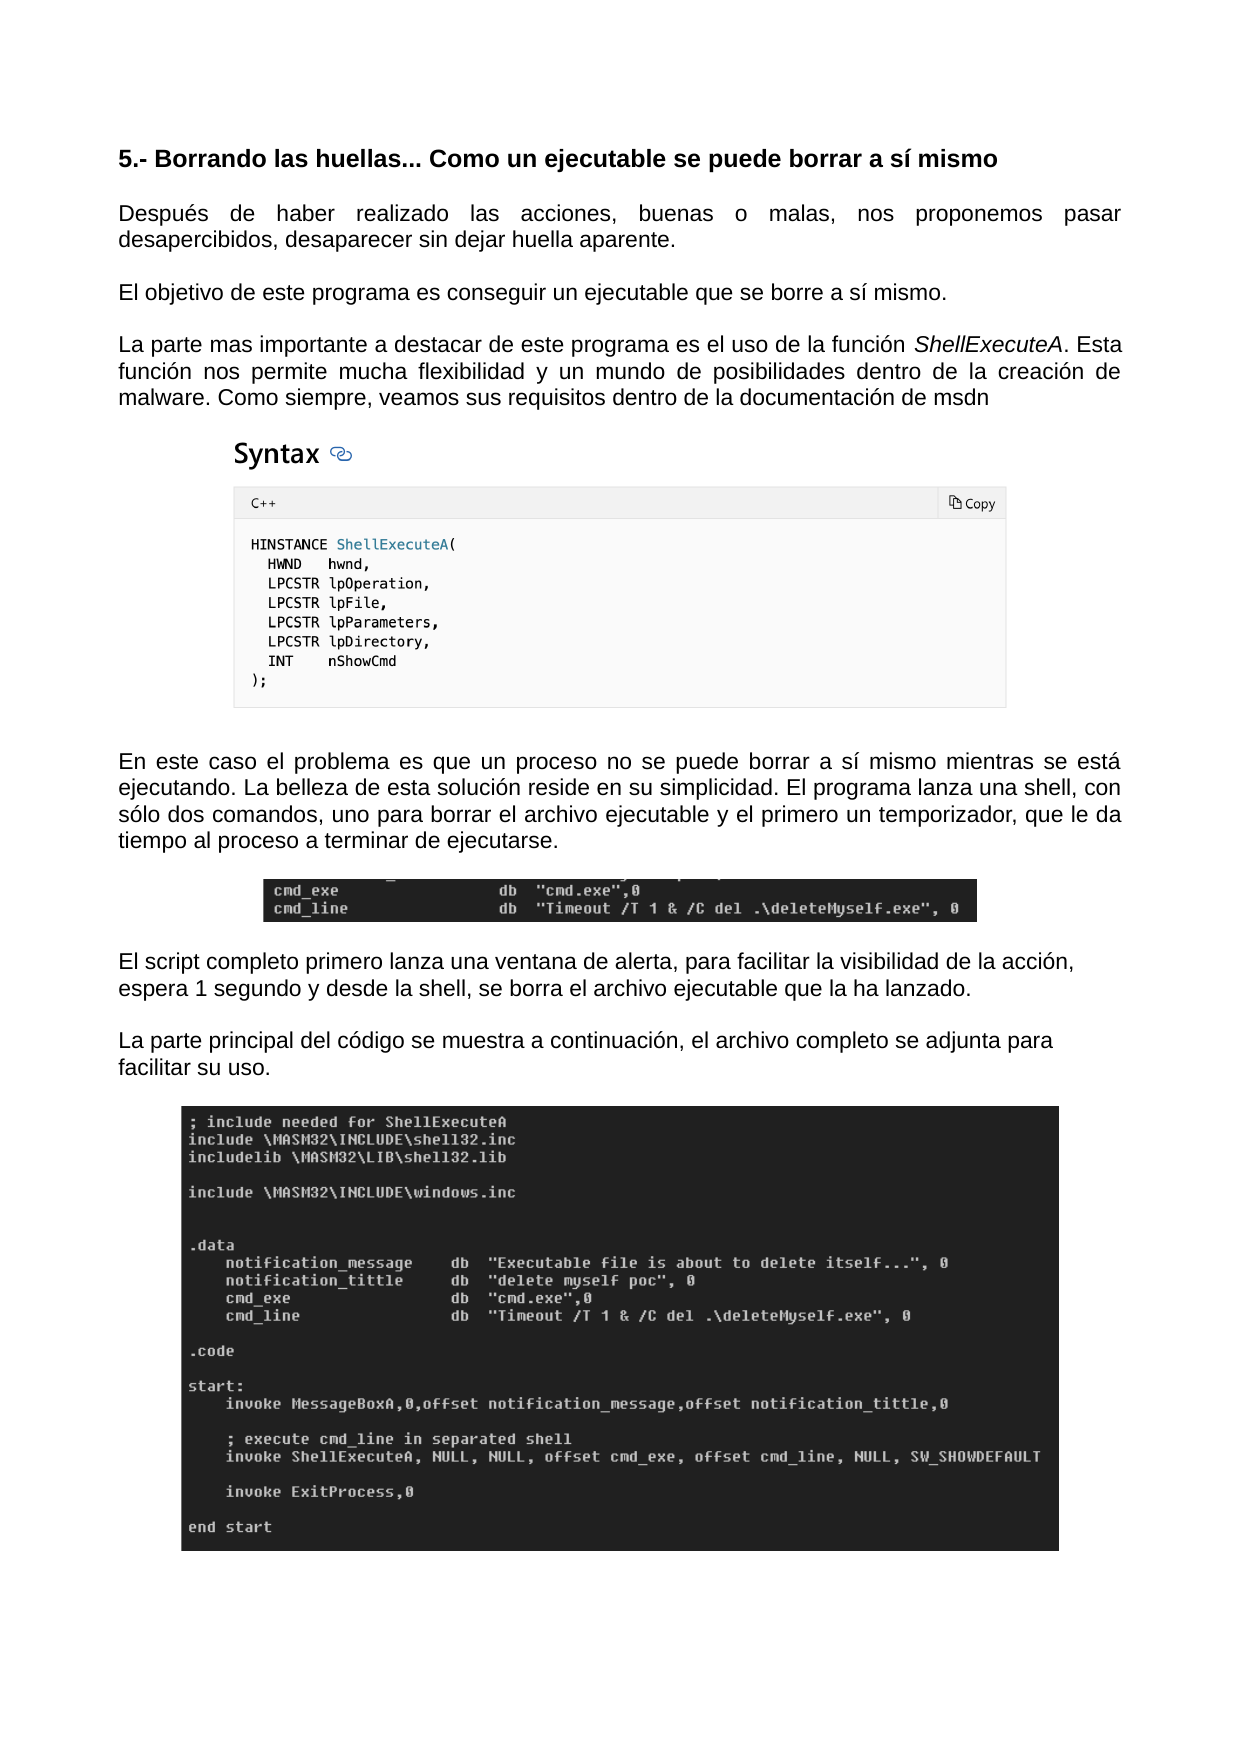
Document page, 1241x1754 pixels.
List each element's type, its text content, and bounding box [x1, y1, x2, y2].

text La parte mas importante a destacar de este programa es el uso de la función ShellExecuteA. Esta función nos permite mucha flexibilidad y un mundo de posibilidades dentro de la creación de malware. Como siempre, veamos sus requisitos dentro de la documentación de msdn [118, 331, 1122, 410]
picture [225, 436, 1016, 722]
picture [263, 879, 977, 922]
text La parte principal del código se muestra a continuación, el archivo completo se adjunta para facilitar su uso. [118, 1027, 1122, 1080]
text El script completo primero lanza una ventana de alerta, para facilitar la visibilidad de la acción, espera 1 segundo y desde la shell, se borra el archivo ejecutable que la ha lanzado. [118, 948, 1122, 1001]
text 5.- Borrando las huellas... Como un ejecutable se puede borrar a sí mismo [118, 144, 1122, 173]
picture [181, 1106, 1059, 1551]
text El objetivo de este programa es conseguir un ejecutable que se borre a sí mismo. [118, 279, 1122, 305]
text Después de haber realizado las acciones, buenas o malas, nos proponemos pasar desapercibidos, desaparecer sin dejar huella aparente. [118, 199, 1122, 252]
text En este caso el problema es que un proceso no se puede borrar a sí mismo mientras se está ejecutando. La belleza de esta solución reside en su simplicidad. El programa lanza una shell, con sólo dos comandos, uno para borrar el archivo ejecutable y el primero un temporizador, que le da tiempo al proceso a terminar de ejecutarse. [118, 748, 1122, 853]
